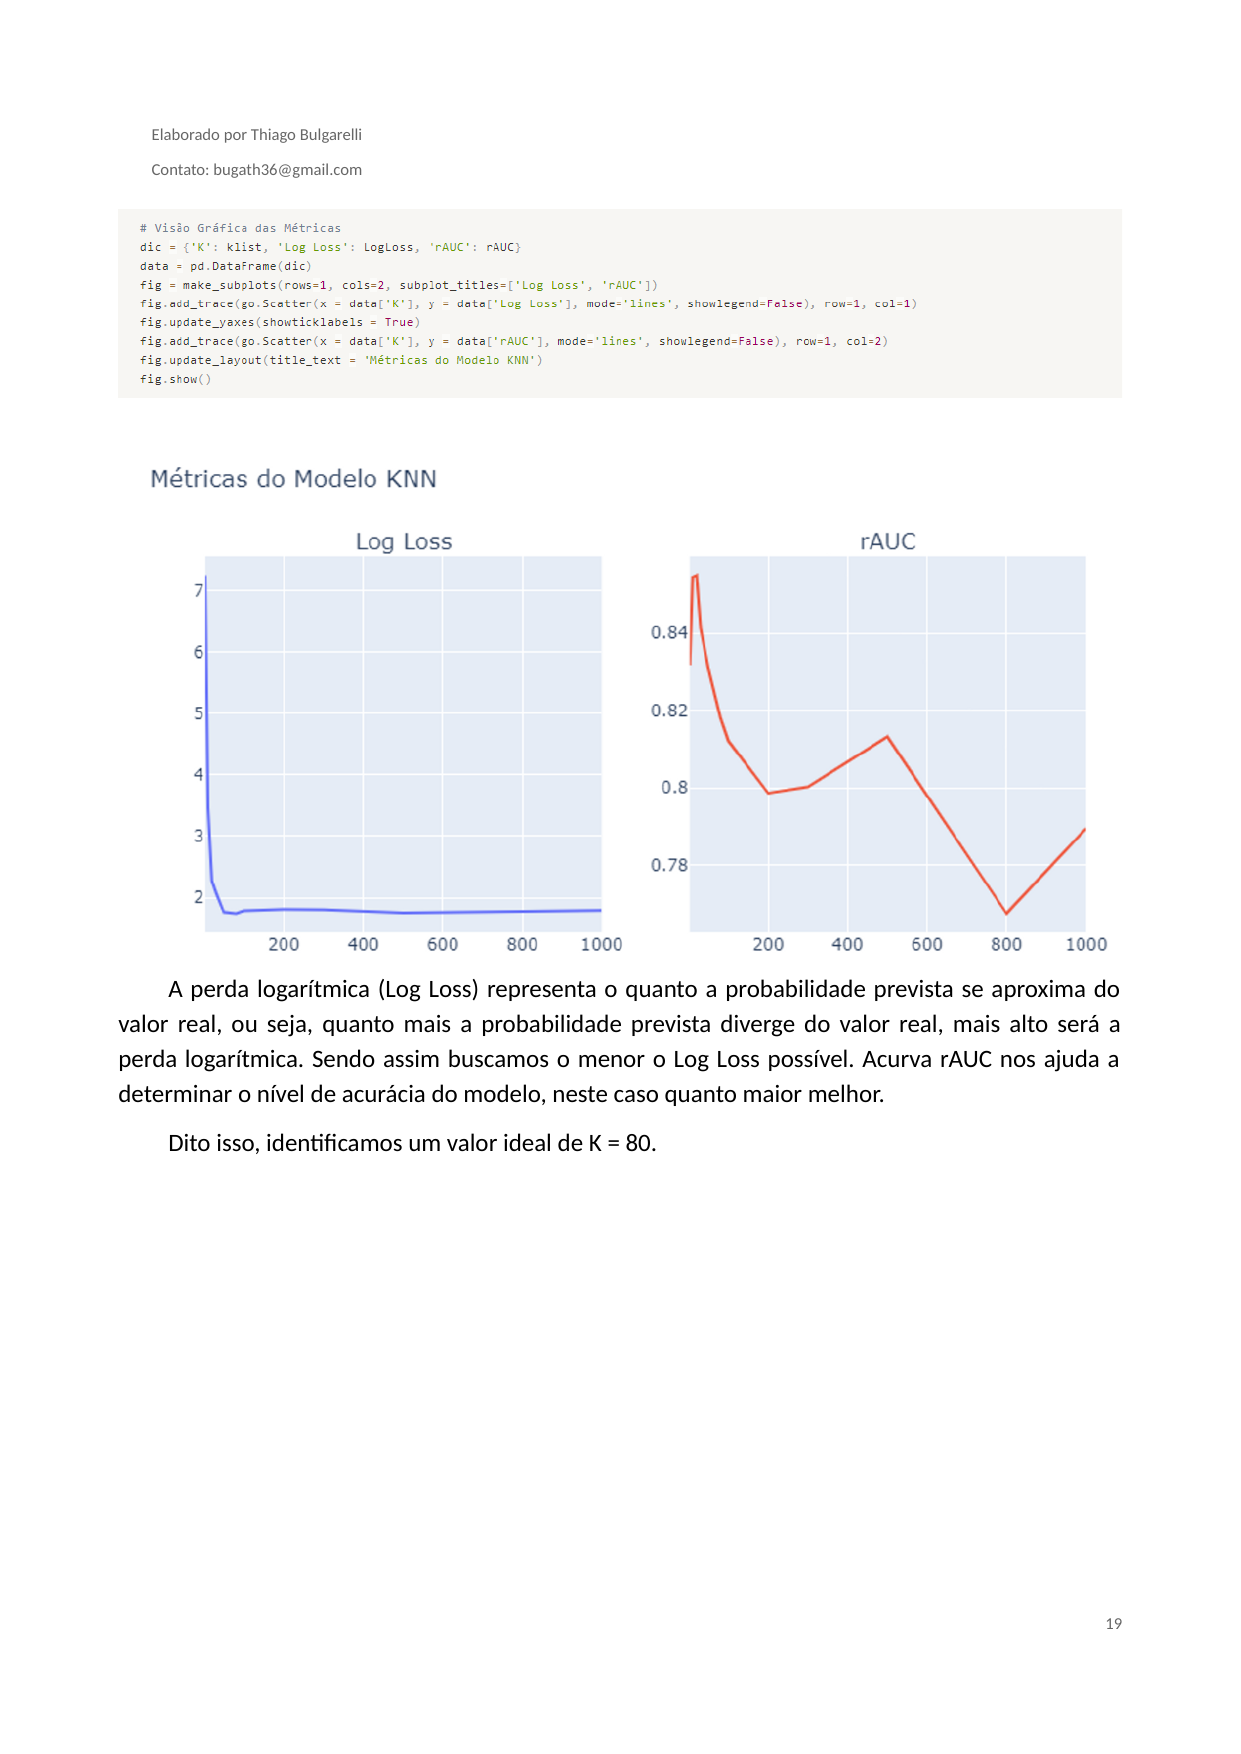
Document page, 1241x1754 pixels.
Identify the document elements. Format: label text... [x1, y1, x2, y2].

text Dito isso, identificamos um valor ideal de K = 80. [118, 1128, 1122, 1158]
picture [118, 454, 1123, 969]
picture [118, 209, 1123, 398]
text A perda logarítmica (Log Loss) representa o quanto a probabilidade prevista se aproxima do valor real, ou seja, quanto mais a probabilidade prevista diverge do valor real, mais alto será a perda logarítmica. Sendo assim buscamos o menor o Log Loss possível. Acurva rAUC nos ajuda a determinar o nível de acurácia do modelo, neste caso quanto maior melhor. [118, 969, 1122, 1108]
